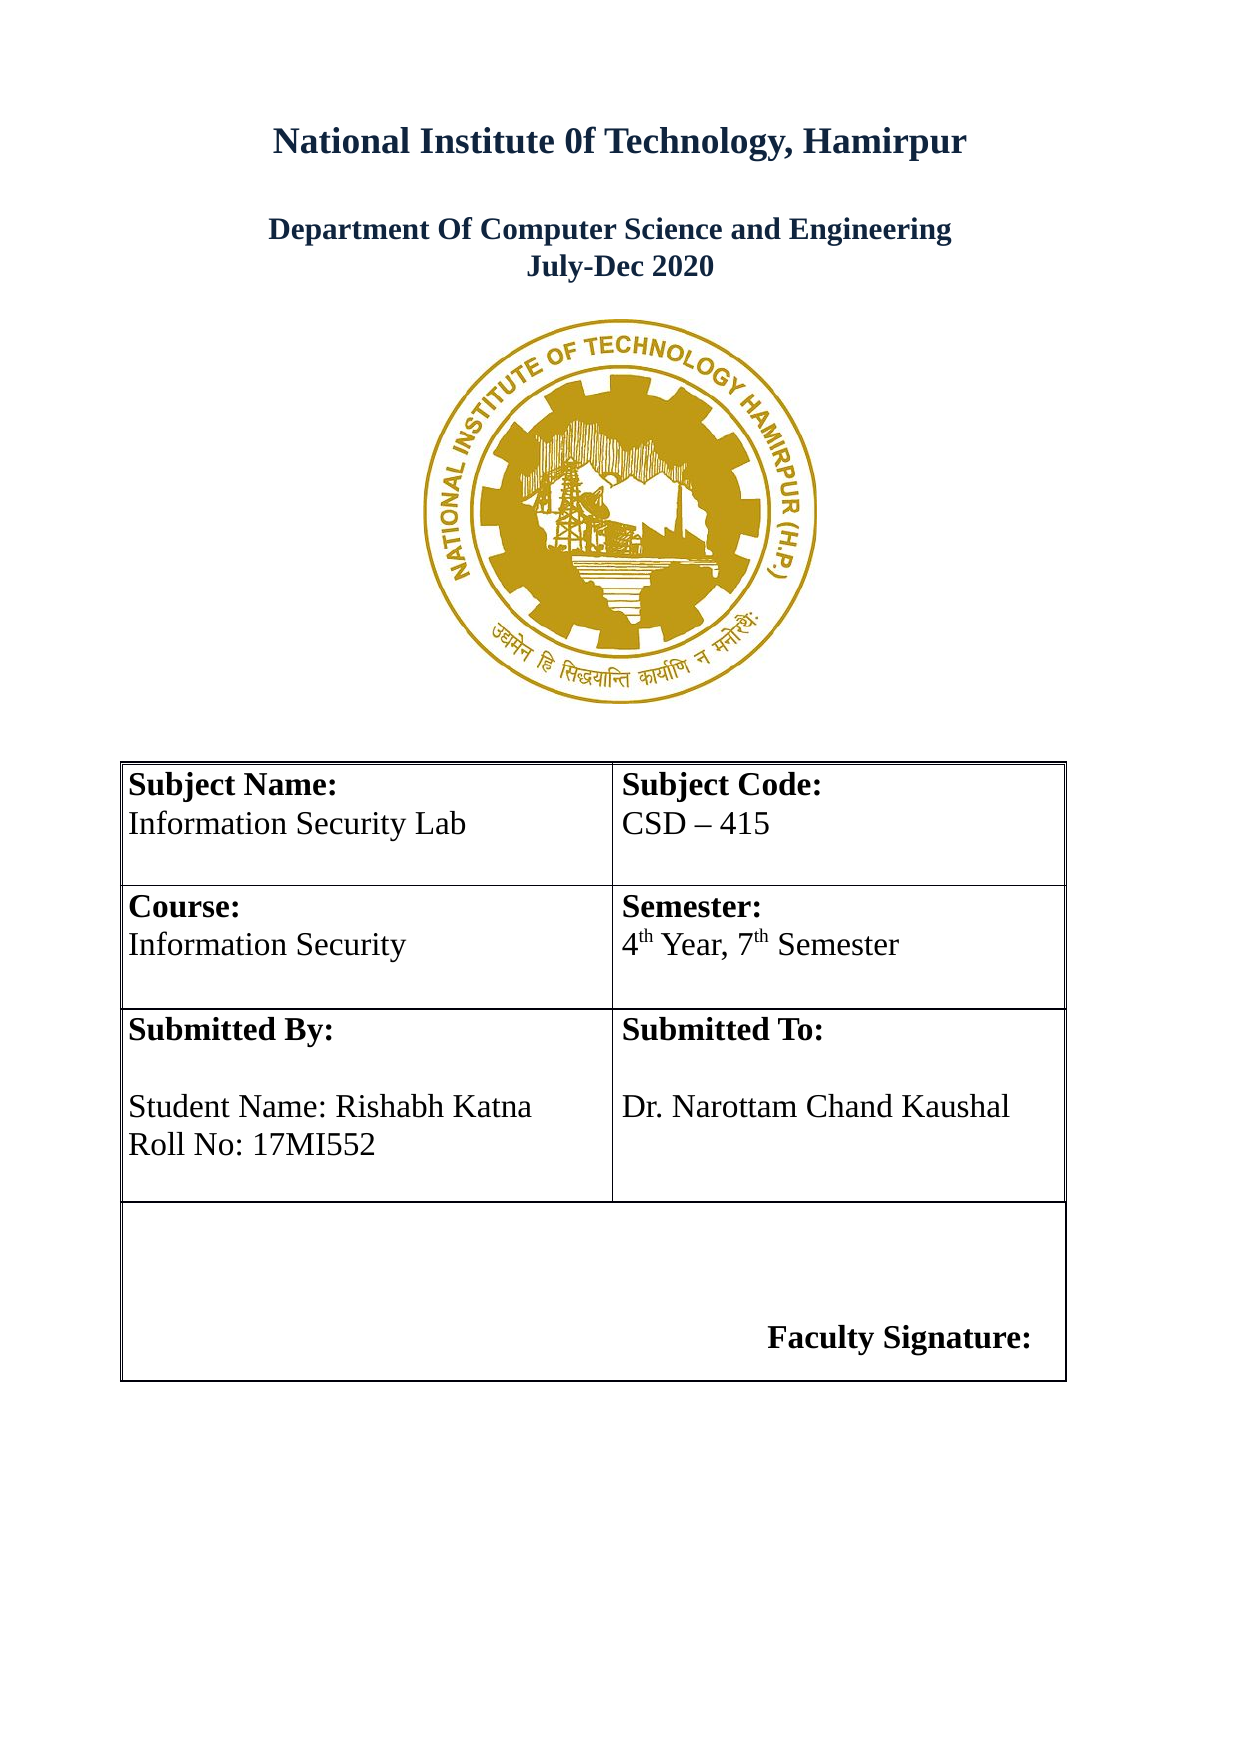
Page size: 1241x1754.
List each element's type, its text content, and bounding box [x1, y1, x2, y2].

table_header Subject Code: CSD – 415 [613, 765, 1064, 885]
table_cell Semester: 4th Year, 7th Semester [613, 886, 1064, 1008]
table_cell Submitted To: Dr. Narottam Chand Kaushal [613, 1010, 1064, 1201]
text Department Of Computer Science and Engineering [118, 204, 1122, 247]
table_cell Faculty Signature: [123, 1203, 1065, 1380]
text National Institute 0f Technology, Hamirpur [118, 118, 1122, 161]
picture [423, 319, 817, 704]
text July-Dec 2020 [118, 247, 1122, 283]
table_header Subject Name: Information Security Lab [123, 765, 612, 885]
table_cell Submitted By: Student Name: Rishabh Katna Roll No: 17MI552 [123, 1010, 612, 1201]
table_cell Course: Information Security [123, 886, 612, 1008]
